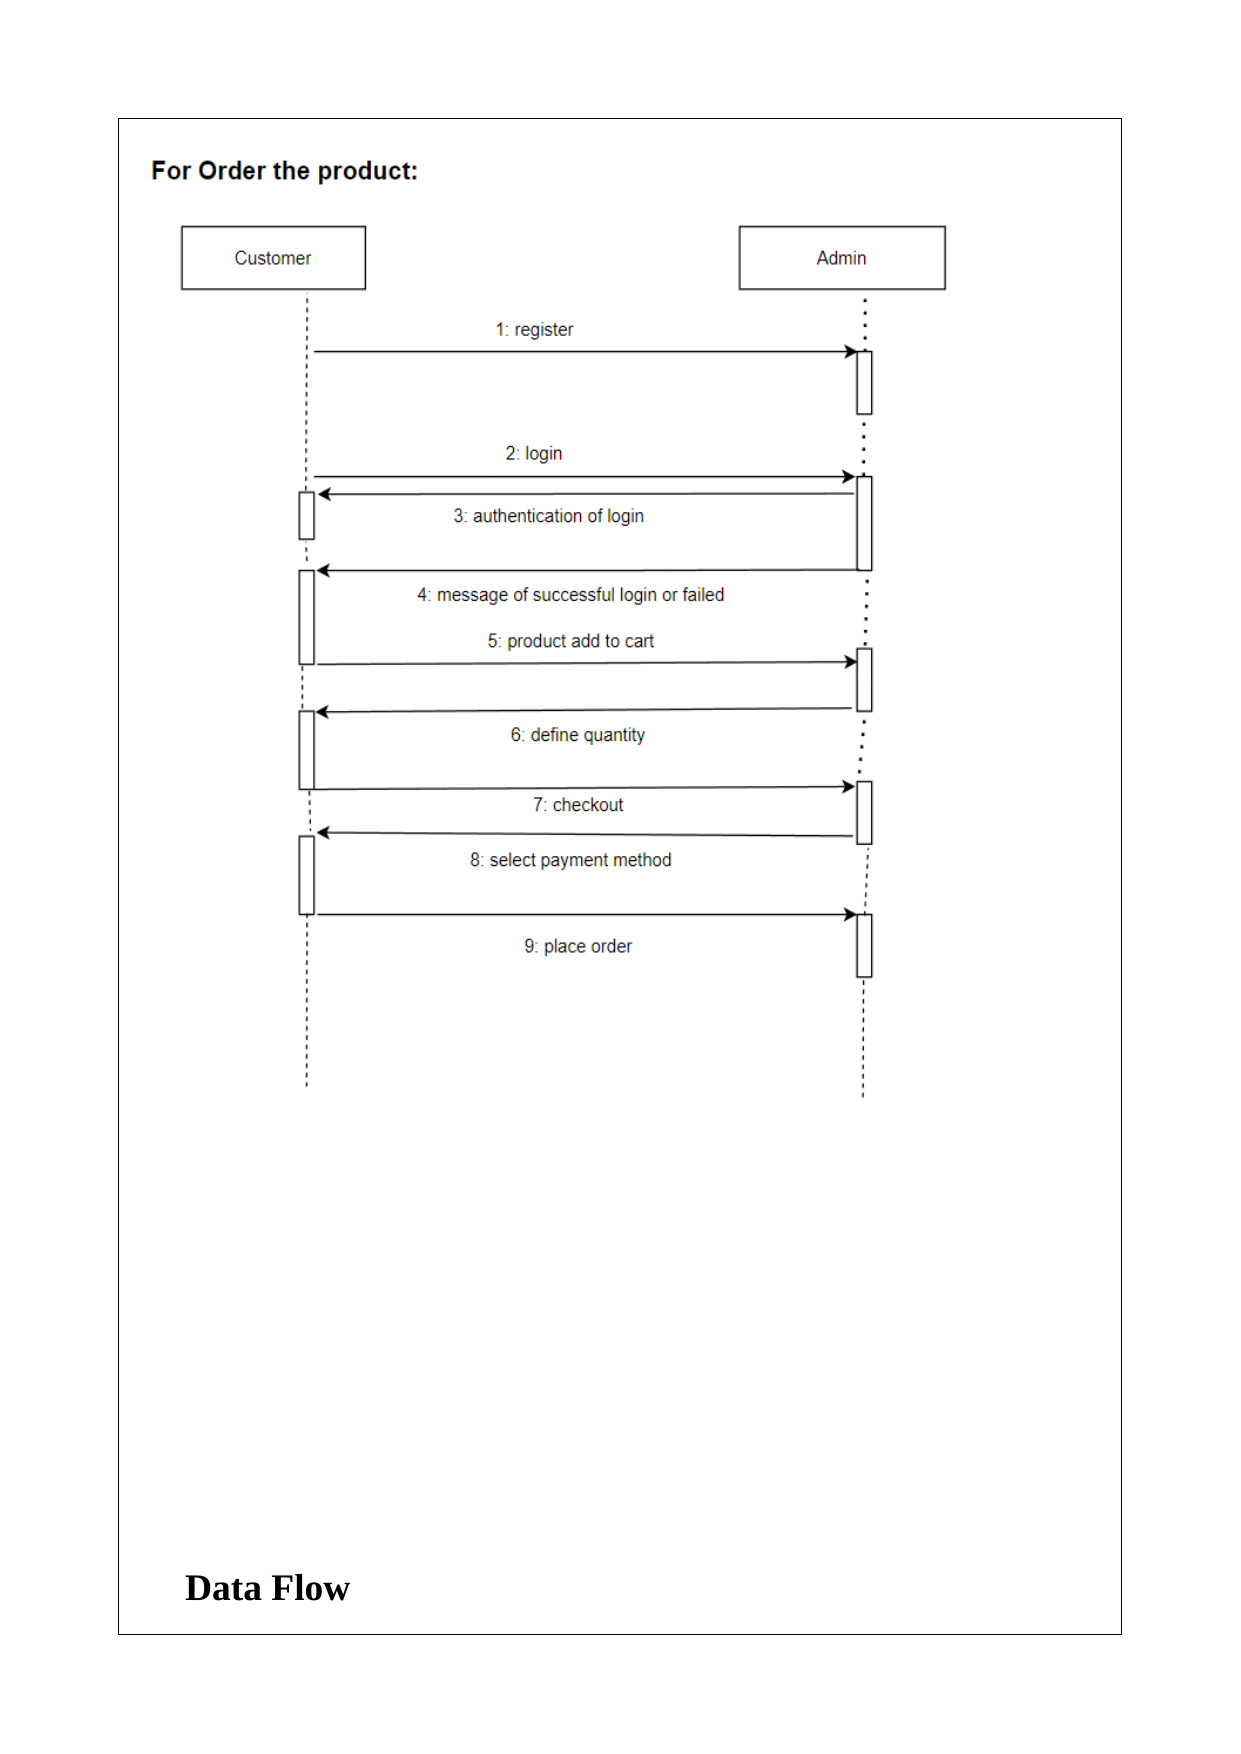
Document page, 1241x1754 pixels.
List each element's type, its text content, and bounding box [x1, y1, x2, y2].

text Data Flow [122, 1566, 1118, 1609]
picture [122, 122, 958, 1099]
